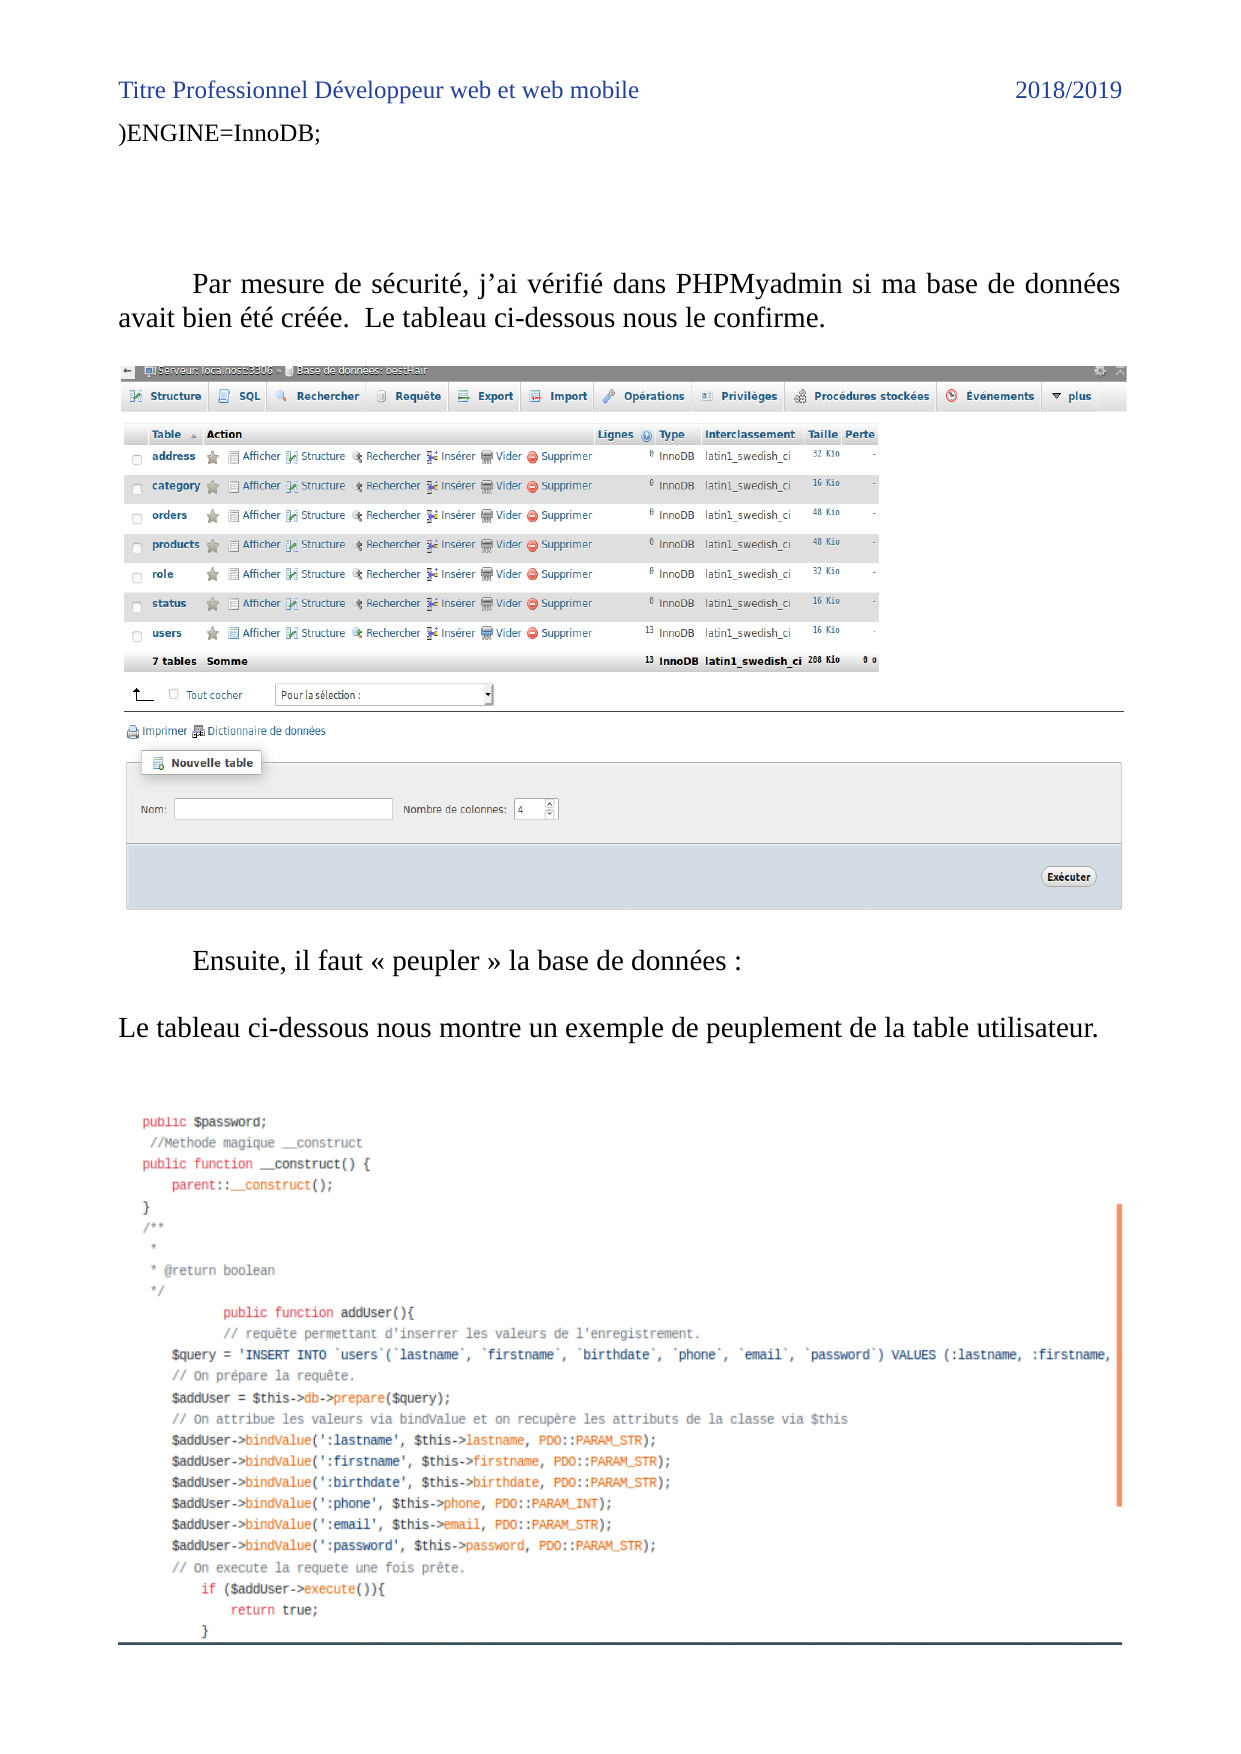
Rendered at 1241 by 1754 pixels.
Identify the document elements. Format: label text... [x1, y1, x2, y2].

picture [118, 1117, 1123, 1645]
text Le tableau ci-dessous nous montre un exemple de peuplement de la table utilisateur. [118, 1010, 1122, 1044]
text Ensuite, il faut « peupler » la base de données : [118, 943, 1122, 977]
text )ENGINE=InnoDB; [118, 118, 1122, 147]
text Par mesure de sécurité, j’ai vérifié dans PHPMyadmin si ma base de données avait bien été créée. Le tableau ci-dessous nous le confirme. [118, 267, 1122, 334]
picture [121, 366, 1127, 910]
